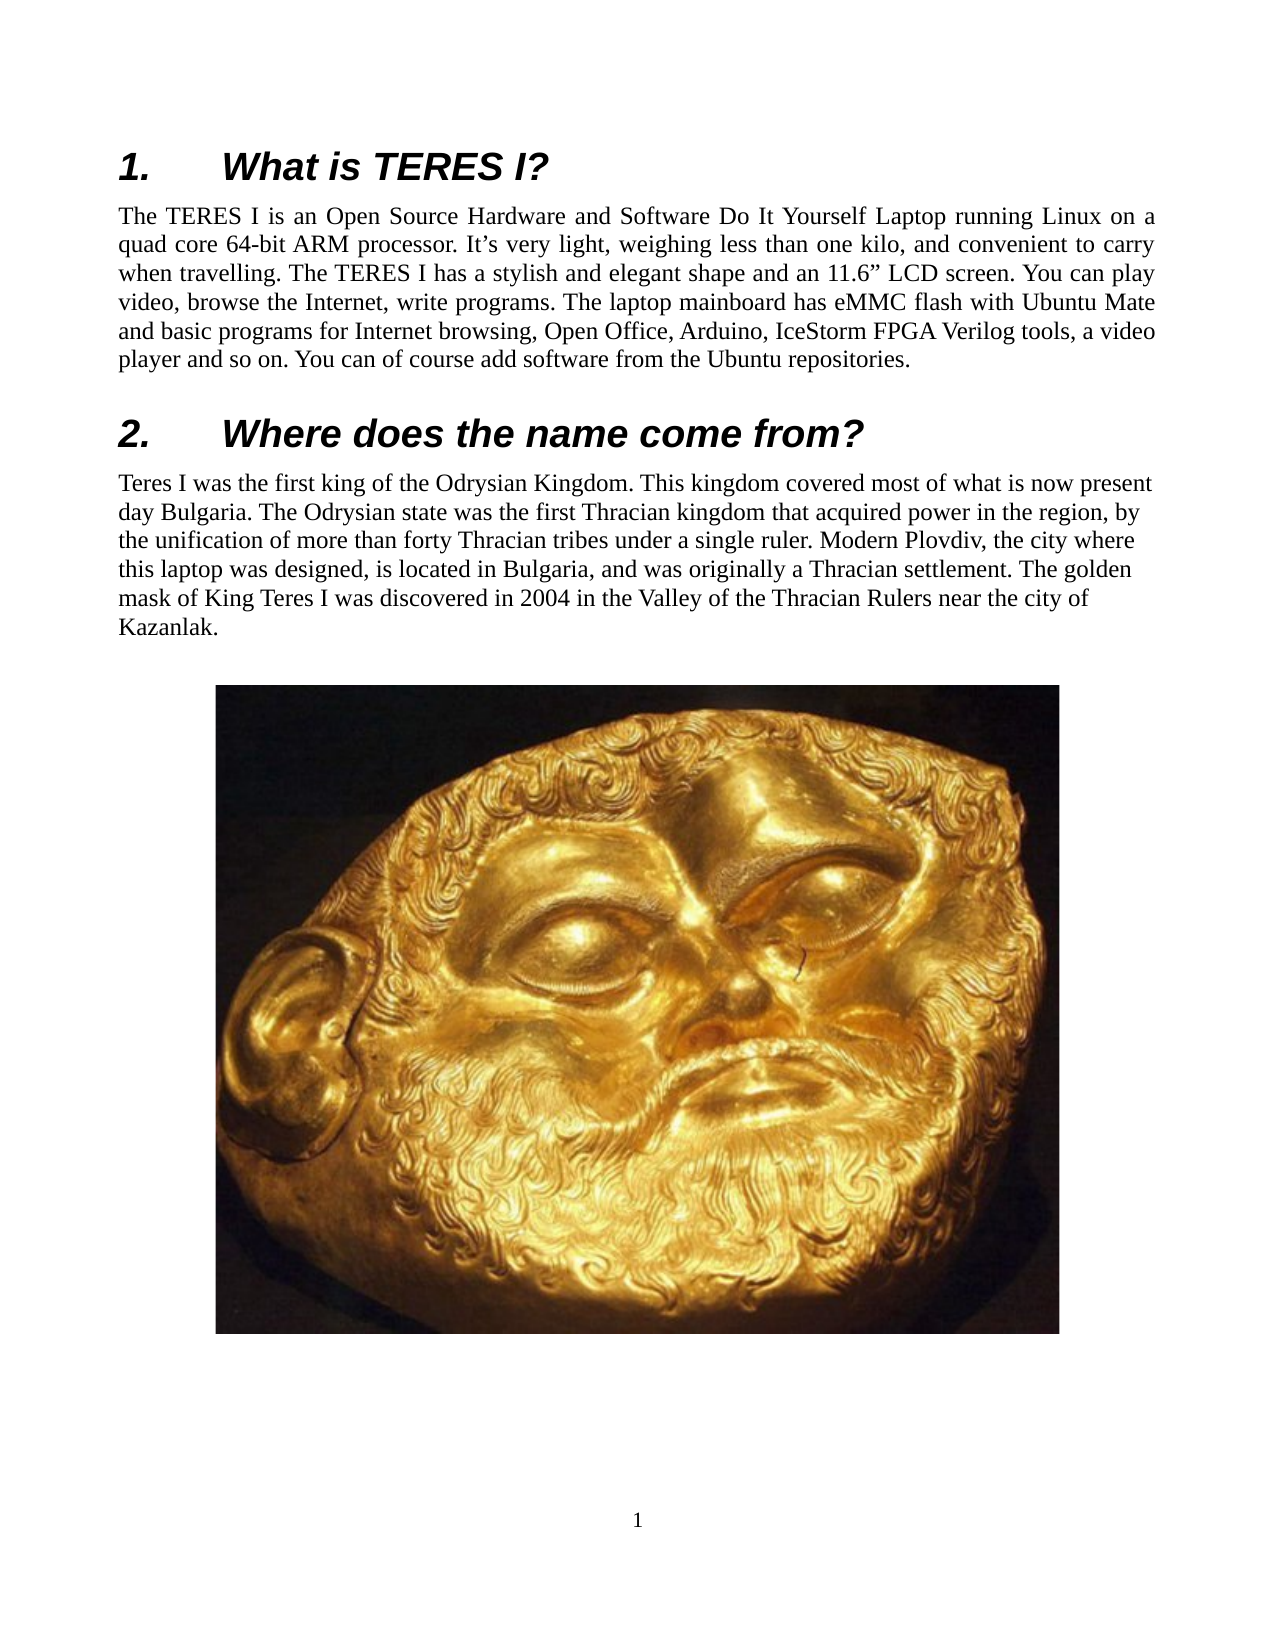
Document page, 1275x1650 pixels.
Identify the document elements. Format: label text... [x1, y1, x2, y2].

subtitle What is TERES I? [118, 143, 1157, 188]
picture [215, 685, 1060, 1334]
subtitle Where does the name come from? [118, 410, 1157, 455]
text The TERES I is an Open Source Hardware and Software Do It Yourself Laptop running Linux on a quad core 64-bit ARM processor. It’s very light, weighing less than one kilo, and convenient to carry when travelling. The TERES I has a stylish and elegant shape and an 11.6” LCD screen. You can play video, browse the Internet, write programs. The laptop mainboard has eMMC flash with Ubuntu Mate and basic programs for Internet browsing, Open Office, Arduino, IceStorm FPGA Verilog tools, a video player and so on. You can of course add software from the Ubuntu repositories. [118, 201, 1157, 373]
text Teres I was the first king of the Odrysian Kingdom. This kingdom covered most of what is now present day Bulgaria. The Odrysian state was the first Thracian kingdom that acquired power in the region, by the unification of more than forty Thracian tribes under a single ruler. Modern Plovdiv, the city where this laptop was designed, is located in Bulgaria, and was originally a Thracian settlement. The golden mask of King Teres I was discovered in 2004 in the Valley of the Thracian Rulers near the city of Kazanlak. [118, 468, 1157, 640]
